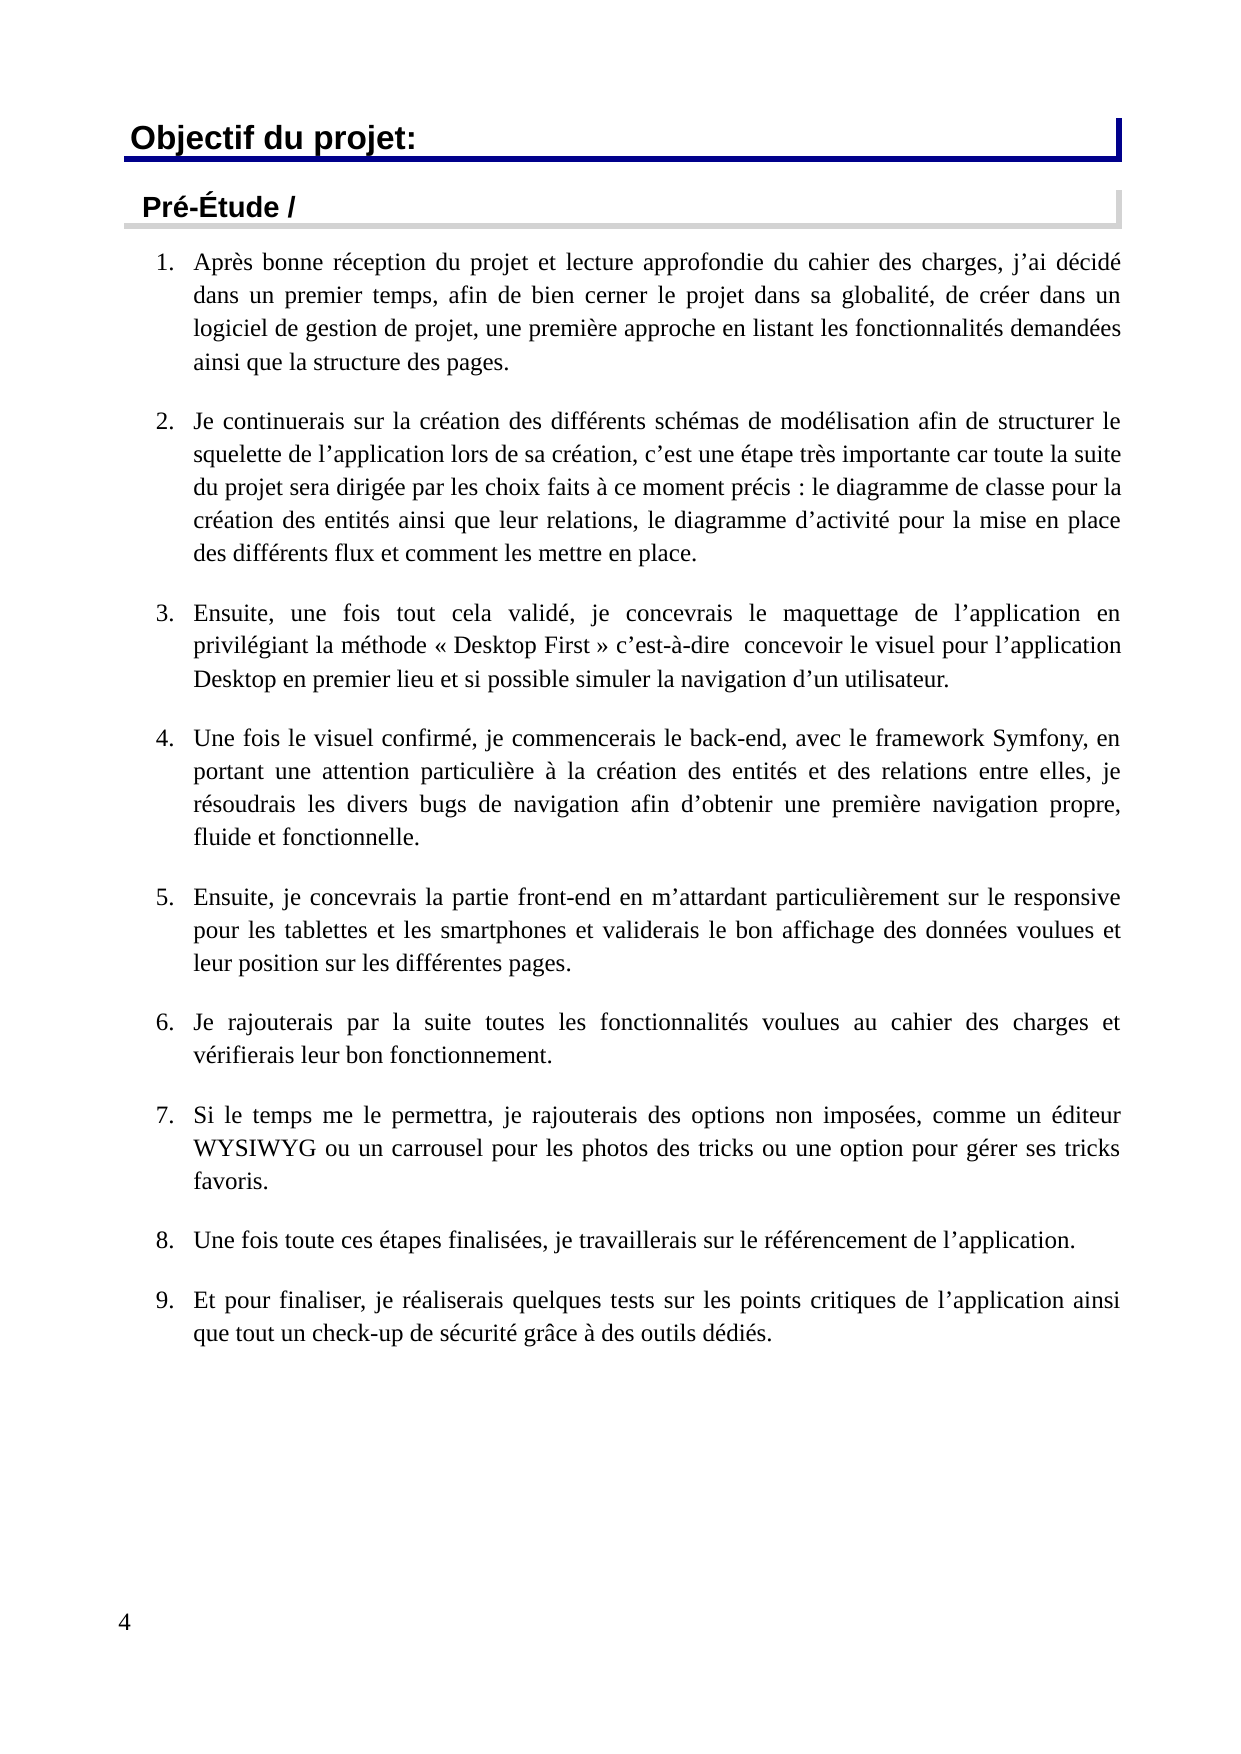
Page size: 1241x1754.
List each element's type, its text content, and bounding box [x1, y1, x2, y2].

list Une fois le visuel confirmé, je commencerais le back-end, avec le framework Symfony, en portant une attention particulière à la création des entités et des relations entre elles, je résoudrais les divers bugs de navigation afin d’obtenir une première navigation propre, fluide et fonctionnelle. [156, 723, 1122, 851]
list Ensuite, je concevrais la partie front-end en m’attardant particulièrement sur le responsive pour les tablettes et les smartphones et validerais le bon affichage des données voulues et leur position sur les différentes pages. [156, 882, 1122, 976]
list Après bonne réception du projet et lecture approfondie du cahier des charges, j’ai décidé dans un premier temps, afin de bien cerner le projet dans sa globalité, de créer dans un logiciel de gestion de projet, une première approche en listant les fonctionnalités demandées ainsi que la structure des pages. [156, 247, 1122, 375]
list Et pour finaliser, je réaliserais quelques tests sur les points critiques de l’application ainsi que tout un check-up de sécurité grâce à des outils dédiés. [156, 1285, 1122, 1346]
list Ensuite, une fois tout cela validé, je concevrais le maquettage de l’application en privilégiant la méthode « Desktop First » c’est-à-dire concevoir le visuel pour l’application Desktop en premier lieu et si possible simuler la navigation d’un utilisateur. [156, 598, 1122, 692]
list Si le temps me le permettra, je rajouterais des options non imposées, comme un éditeur WYSIWYG ou un carrousel pour les photos des tricks ou une option pour gérer ses tricks favoris. [156, 1100, 1122, 1194]
subtitle Objectif du projet: [118, 118, 1116, 157]
list Une fois toute ces étapes finalisées, je travaillerais sur le référencement de l’application. [156, 1225, 1122, 1254]
subtitle Pré-Étude / [118, 189, 1116, 223]
list Je rajouterais par la suite toutes les fonctionnalités voulues au cahier des charges et vérifierais leur bon fonctionnement. [156, 1007, 1122, 1069]
list Je continuerais sur la création des différents schémas de modélisation afin de structurer le squelette de l’application lors de sa création, c’est une étape très importante car toute la suite du projet sera dirigée par les choix faits à ce moment précis : le diagramme de classe pour la création des entités ainsi que leur relations, le diagramme d’activité pour la mise en place des différents flux et comment les mettre en place. [156, 406, 1122, 567]
